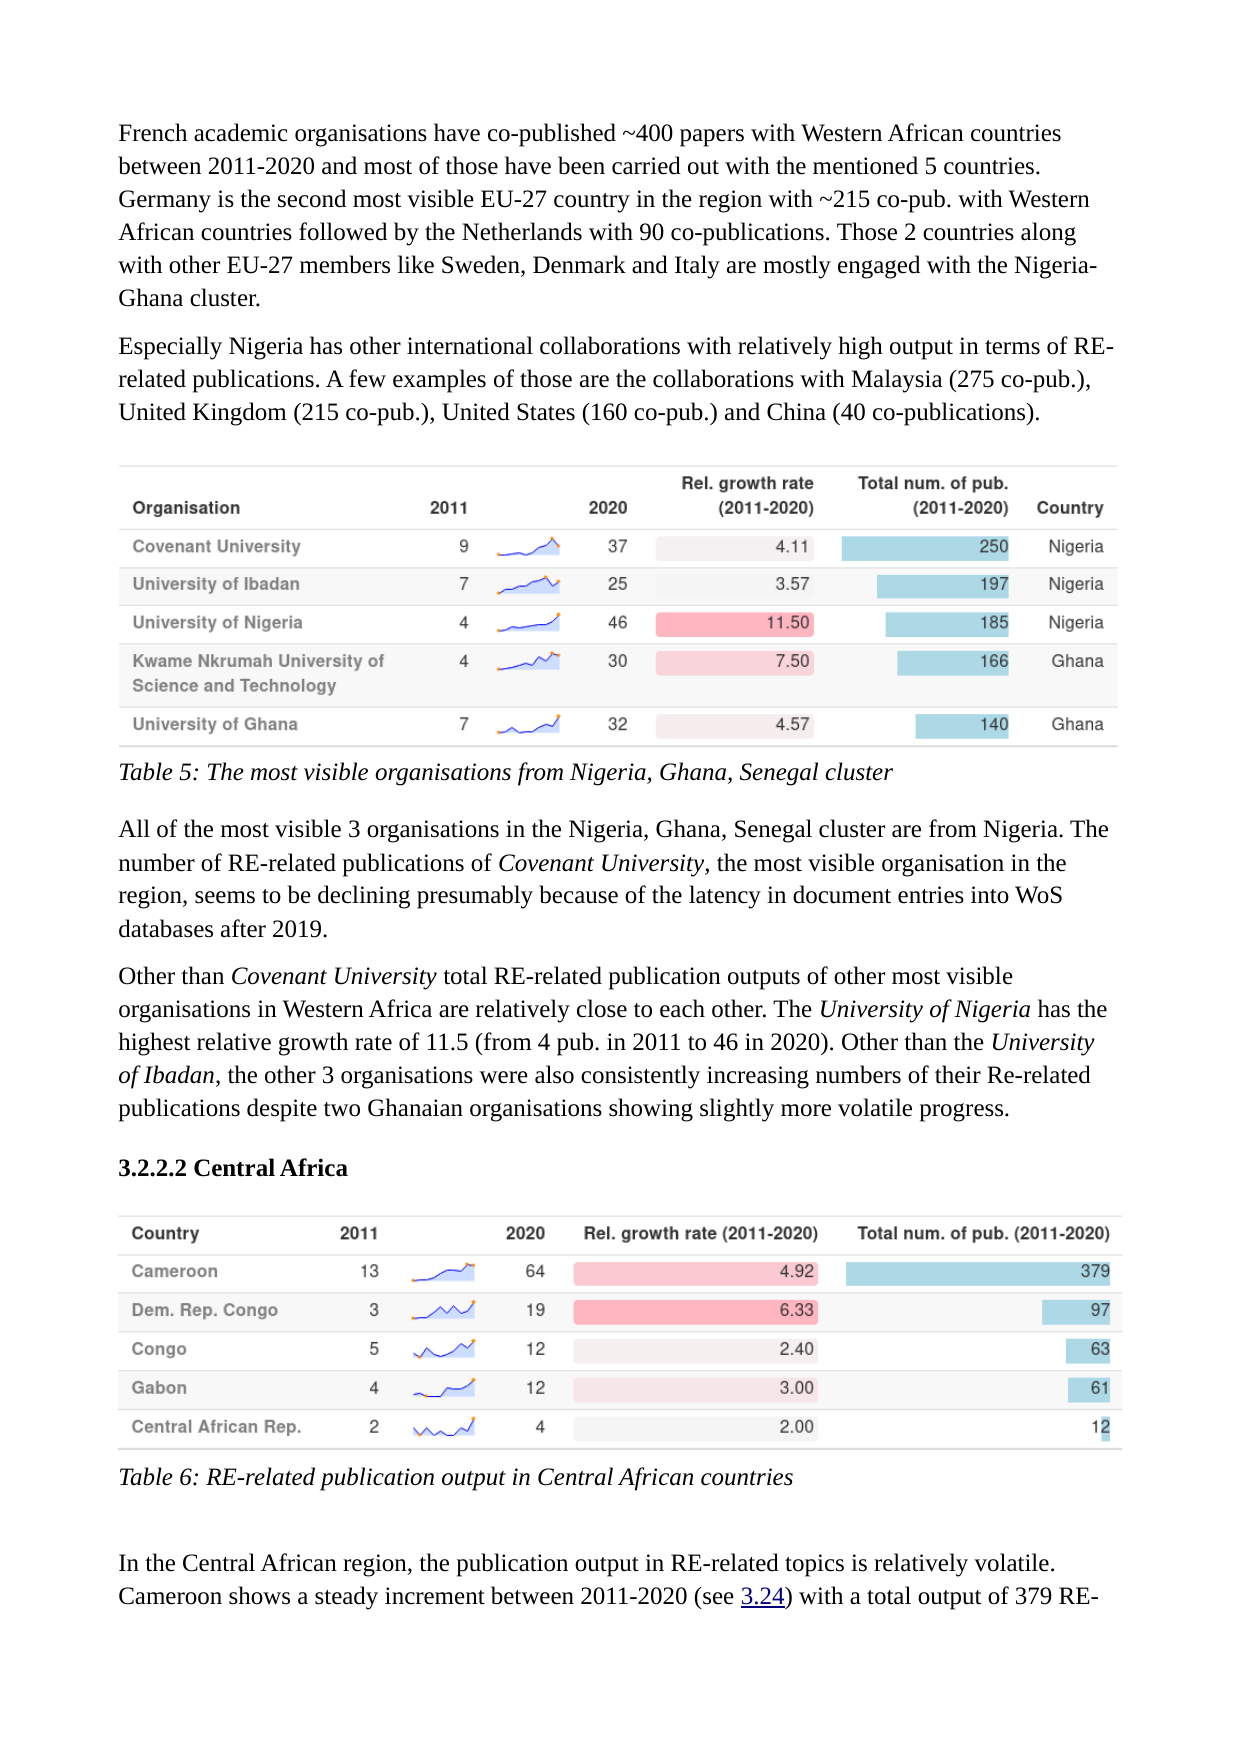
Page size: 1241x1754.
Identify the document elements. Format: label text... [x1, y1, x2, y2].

text All of the most visible 3 organisations in the Nigeria, Ghana, Senegal cluster are from Nigeria. The number of RE-related publications of Covenant University, the most visible organisation in the region, seems to be declining presumably because of the latency in document entries into WoS databases after 2019. [118, 814, 1122, 942]
picture [118, 1207, 1123, 1463]
text Other than Covenant University total RE-related publication outputs of other most visible organisations in Western Africa are relatively close to each other. The University of Nigeria has the highest relative growth rate of 11.5 (from 4 pub. in 2011 to 46 in 2020). Other than the University of Ibadan, the other 3 organisations were also consistently increasing numbers of their Re-related publications despite two Ghanaian organisations showing slightly more volatile progress. [118, 961, 1122, 1122]
text Table 6: RE-related publication output in Central African countries [118, 1463, 1122, 1491]
text Especially Nigeria has other international collaborations with relatively high output in terms of RE-related publications. A few examples of those are the collaborations with Malaysia (275 co-pub.), United Kingdom (215 co-pub.), United States (160 co-pub.) and China (40 co-publications). [118, 331, 1122, 426]
text French academic organisations have co-published ~400 papers with Western African countries between 2011-2020 and most of those have been carried out with the mentioned 5 countries. Germany is the second most visible EU-27 country in the region with ~215 co-pub. with Western African countries followed by the Netherlands with 90 co-publications. Those 2 countries along with other EU-27 members like Sweden, Denmark and Italy are mostly engaged with the Nigeria-Ghana cluster. [118, 118, 1122, 312]
text Table 5: The most visible organisations from Nigeria, Ghana, Senegal cluster [118, 757, 1122, 786]
picture [118, 457, 1123, 757]
subtitle 3.2.2.2 Central Africa [118, 1153, 1122, 1182]
text In the Central African region, the publication output in RE-related topics is relatively volatile. Cameroon shows a steady increment between 2011-2020 (see 3.24) with a total output of 379 RE- [118, 1548, 1122, 1610]
